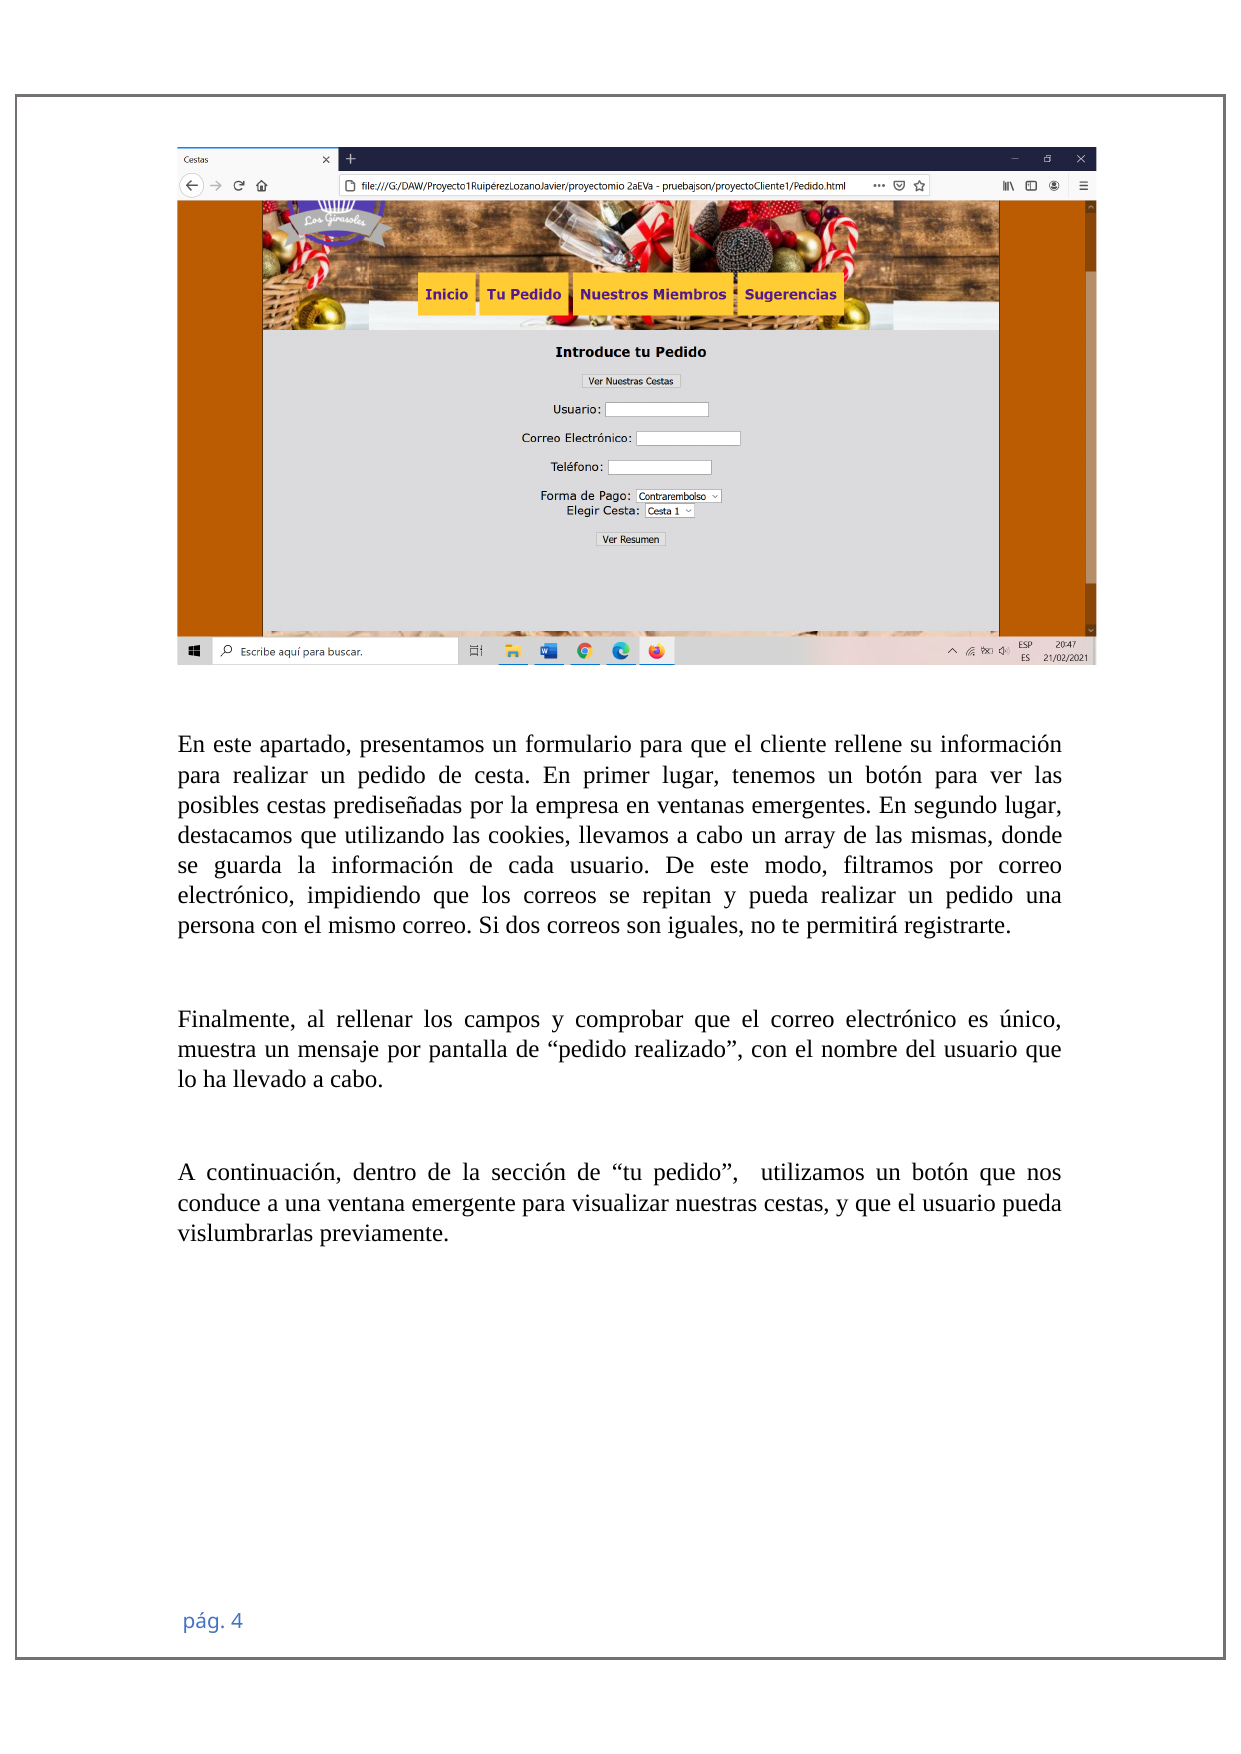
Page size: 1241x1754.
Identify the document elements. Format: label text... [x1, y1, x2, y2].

text A continuación, dentro de la sección de “tu pedido”, utilizamos un botón que nos conduce a una ventana emergente para visualizar nuestras cestas, y que el usuario pueda vislumbrarlas previamente. [177, 1157, 1063, 1246]
text Finalmente, al rellenar los campos y comprobar que el correo electrónico es único, muestra un mensaje por pantalla de “pedido realizado”, con el nombre del usuario que lo ha llevado a cabo. [177, 1004, 1063, 1093]
text En este apartado, presentamos un formulario para que el cliente rellene su información para realizar un pedido de cesta. En primer lugar, tenemos un botón para ver las posibles cestas prediseñadas por la empresa en ventanas emergentes. En segundo lugar, destacamos que utilizando las cookies, llevamos a cabo un array de las mismas, donde se guarda la información de cada usuario. De este modo, filtramos por correo electrónico, impidiendo que los correos se repitan y pueda realizar un pedido una persona con el mismo correo. Si dos correos son iguales, no te permitirá registrarte. [177, 729, 1063, 939]
